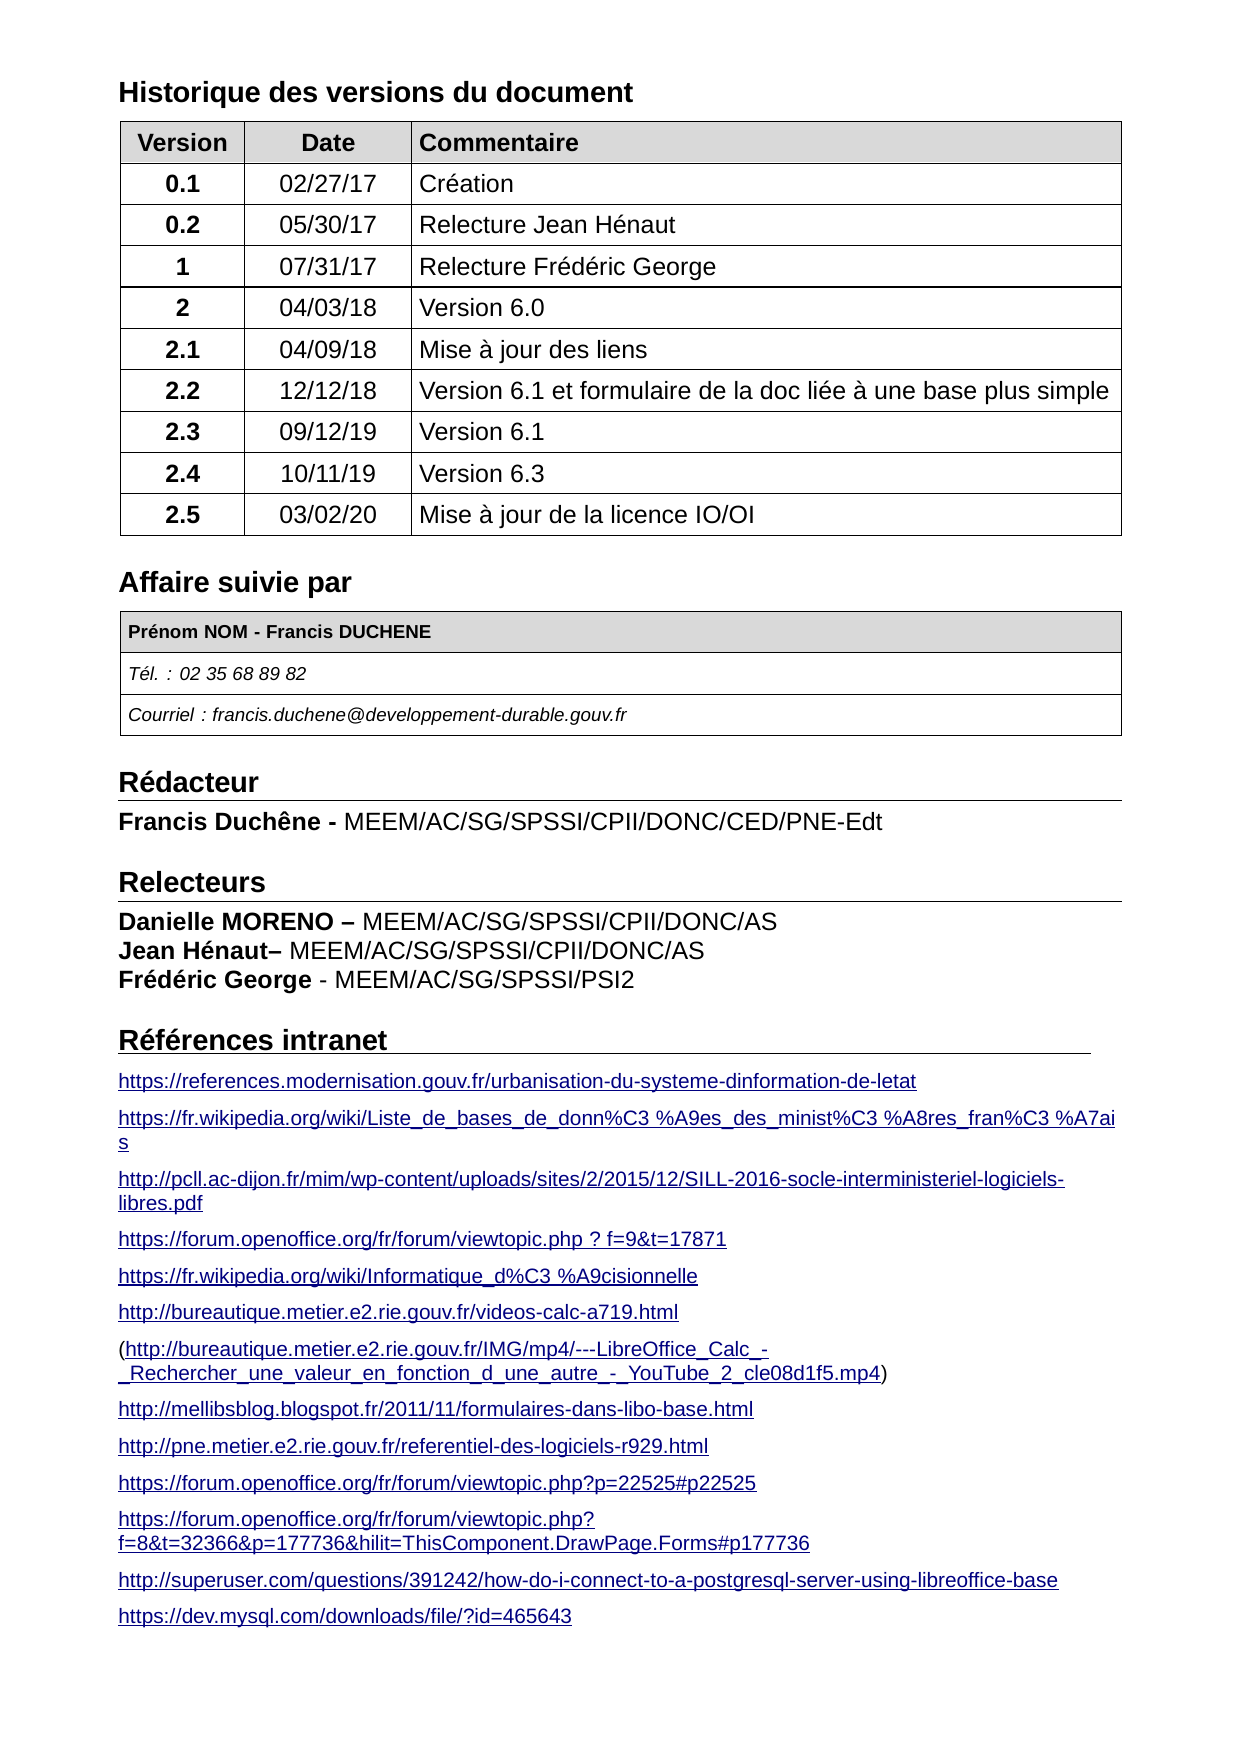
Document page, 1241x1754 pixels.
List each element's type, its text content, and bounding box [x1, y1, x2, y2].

table_cell Version 6.1 et formulaire de la doc liée à une base plus simple [412, 370, 1121, 411]
table_cell 09/04/18 [245, 329, 411, 369]
table_cell Version 6.1 [412, 412, 1121, 452]
table_cell 0.2 [121, 205, 244, 245]
table_cell Mise à jour des liens [412, 329, 1121, 369]
table_cell Version 6.3 [412, 453, 1121, 493]
table_cell Tél. : 02 35 68 89 82 [121, 653, 1121, 693]
text Danielle MORENO – MEEM/AC/SG/SPSSI/CPII/DONC/AS [118, 907, 1122, 936]
table_cell 02/03/20 [245, 494, 411, 534]
list http://pne.metier.e2.rie.gouv.fr/referentiel-des-logiciels-r929.html [118, 1434, 1122, 1458]
text Jean Hénaut– MEEM/AC/SG/SPSSI/CPII/DONC/AS [118, 936, 1122, 965]
table_cell 2.2 [121, 370, 244, 411]
table_cell 2 [121, 288, 244, 328]
text Frédéric George - MEEM/AC/SG/SPSSI/PSI2 [118, 965, 1122, 994]
list http://superuser.com/questions/391242/how-do-i-connect-to-a-postgresql-server-using-libreoffice-base [118, 1568, 1122, 1592]
list https://forum.openoffice.org/fr/forum/viewtopic.php?p=22525#p22525 [118, 1471, 1122, 1494]
list https://forum.openoffice.org/fr/forum/viewtopic.php ? f=9&t=17871 [118, 1227, 1122, 1251]
list http://mellibsblog.blogspot.fr/2011/11/formulaires-dans-libo-base.html [118, 1397, 1122, 1421]
list (http://bureautique.metier.e2.rie.gouv.fr/IMG/mp4/---LibreOffice_Calc_-_Rechercher_une_valeur_en_fonction_d_une_autre_-_YouTube_2_cle08d1f5.mp4) [118, 1337, 1122, 1385]
list http://bureautique.metier.e2.rie.gouv.fr/videos-calc-a719.html [118, 1300, 1122, 1324]
table_cell Relecture Jean Hénaut [412, 205, 1121, 245]
table_cell 31/07/17 [245, 246, 411, 286]
table_cell 12/12/18 [245, 370, 411, 411]
table_cell Courriel : francis.duchene@developpement-durable.gouv.fr [121, 695, 1121, 735]
text Rédacteur [118, 765, 1122, 800]
table_cell 2.1 [121, 329, 244, 369]
table_cell Mise à jour de la licence IO/OI [412, 494, 1121, 534]
text Références intranet [118, 1023, 1122, 1057]
table_cell 03/04/18 [245, 288, 411, 328]
text Affaire suivie par [118, 565, 1122, 598]
table_header Commentaire [412, 122, 1121, 162]
table_cell 12/09/19 [245, 412, 411, 452]
table_cell 2.3 [121, 412, 244, 452]
list https://fr.wikipedia.org/wiki/Informatique_d%C3 %A9cisionnelle [118, 1264, 1122, 1288]
table_header Version [121, 122, 244, 162]
text Relecteurs [118, 865, 1122, 901]
table_cell 0.1 [121, 164, 244, 204]
table_cell Création [412, 164, 1121, 204]
table_cell 2.5 [121, 494, 244, 534]
list https://dev.mysql.com/downloads/file/?id=465643 [118, 1604, 1122, 1628]
table_cell 30/05/17 [245, 205, 411, 245]
table_cell Version 6.0 [412, 288, 1121, 328]
table_header Date [245, 122, 411, 162]
list https://fr.wikipedia.org/wiki/Liste_de_bases_de_donn%C3 %A9es_des_minist%C3 %A8res_fran%C3 %A7ais [118, 1106, 1122, 1154]
list https://forum.openoffice.org/fr/forum/viewtopic.php?f=8&t=32366&p=177736&hilit=ThisComponent.DrawPage.Forms#p177736 [118, 1507, 1122, 1555]
list https://references.modernisation.gouv.fr/urbanisation-du-systeme-dinformation-de-letat [118, 1069, 1122, 1093]
table_cell 11/10/19 [245, 453, 411, 493]
table_cell 1 [121, 246, 244, 286]
table_cell Relecture Frédéric George [412, 246, 1121, 286]
list http://pcll.ac-dijon.fr/mim/wp-content/uploads/sites/2/2015/12/SILL-2016-socle-interministeriel-logiciels-libres.pdf [118, 1166, 1122, 1214]
text Francis Duchêne - MEEM/AC/SG/SPSSI/CPII/DONC/CED/PNE-Edt [118, 807, 1122, 836]
table_header Prénom NOM - Francis DUCHENE [121, 612, 1121, 652]
text Historique des versions du document [118, 75, 1122, 108]
table_cell 27/02/17 [245, 164, 411, 204]
table_cell 2.4 [121, 453, 244, 493]
